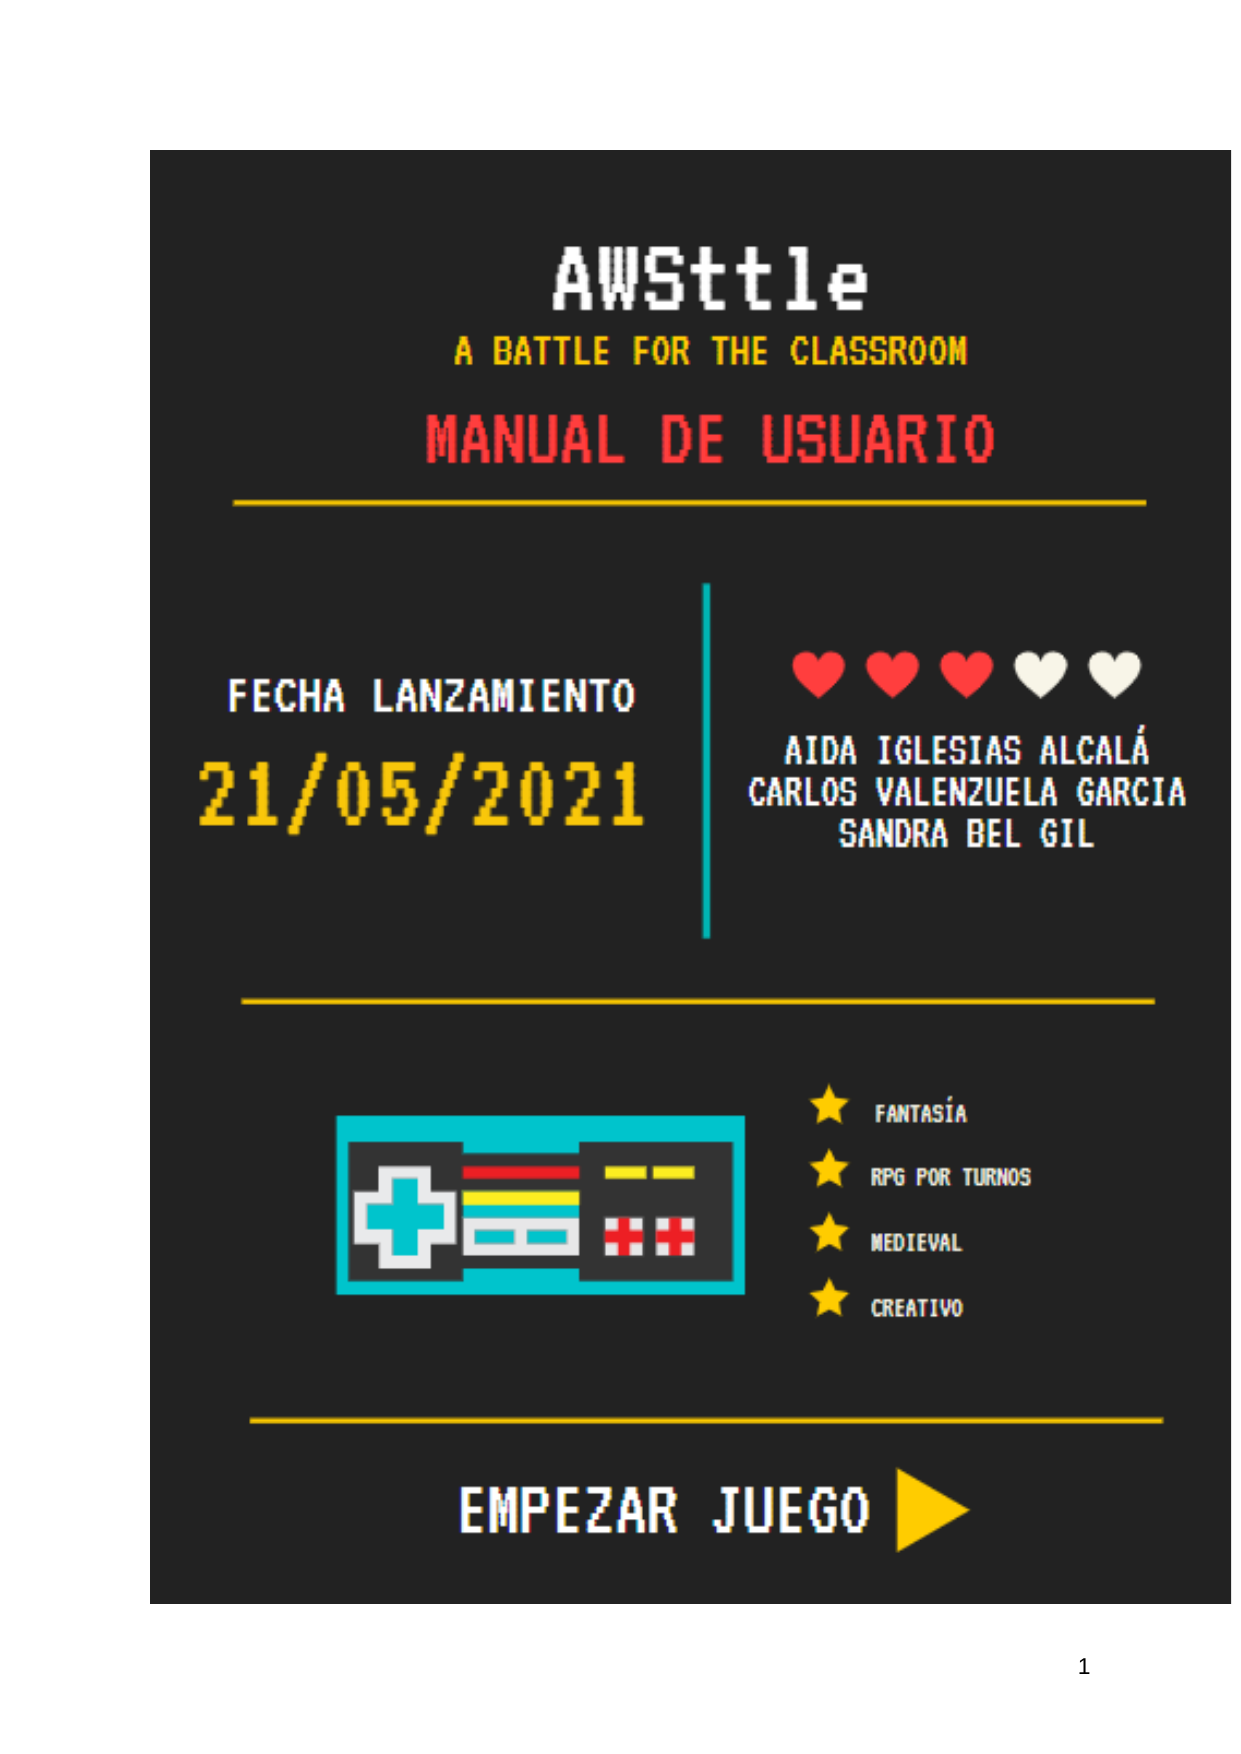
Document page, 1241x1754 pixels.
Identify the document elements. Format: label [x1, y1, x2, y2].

picture [150, 150, 1232, 1604]
